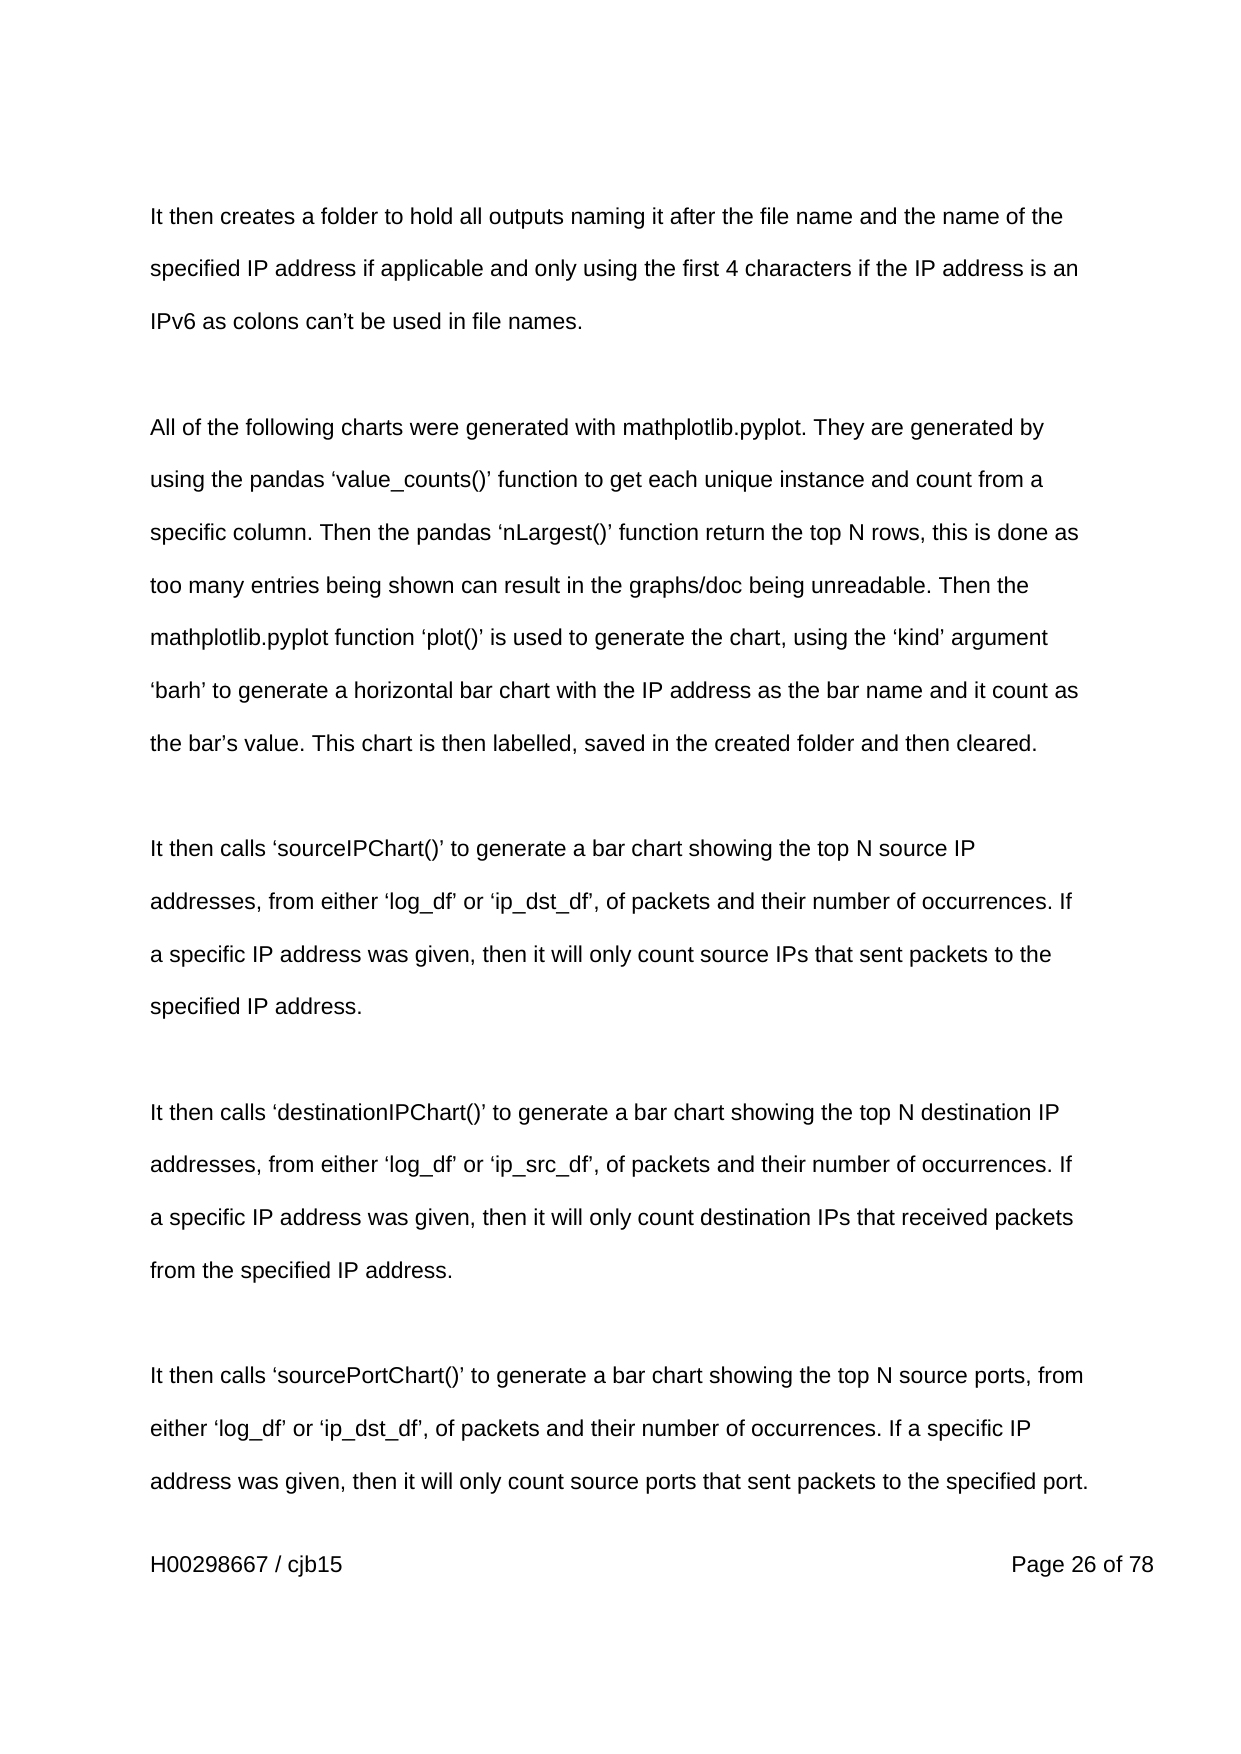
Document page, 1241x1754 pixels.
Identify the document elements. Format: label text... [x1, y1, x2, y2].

text It then calls ‘destinationIPChart()’ to generate a bar chart showing the top N destination IP addresses, from either ‘log_df’ or ‘ip_src_df’, of packets and their number of occurrences. If a specific IP address was given, then it will only count destination IPs that received packets from the specified IP address. [150, 1099, 1090, 1283]
text It then calls ‘sourcePortChart()’ to generate a bar chart showing the top N source ports, from either ‘log_df’ or ‘ip_dst_df’, of packets and their number of occurrences. If a specific IP address was given, then it will only count source ports that sent packets to the specified port. [150, 1362, 1090, 1494]
text It then creates a folder to hold all outputs naming it after the file name and the name of the specified IP address if applicable and only using the first 4 characters if the IP address is an IPv6 as colons can’t be used in file names. [150, 203, 1090, 334]
text All of the following charts were generated with mathplotlib.pyplot. They are generated by using the pandas ‘value_counts()’ function to get each unique instance and count from a specific column. Then the pandas ‘nLargest()’ function return the top N rows, this is done as too many entries being shown can result in the graphs/doc being unreadable. Then the mathplotlib.pyplot function ‘plot()’ is used to generate the chart, using the ‘kind’ argument ‘barh’ to generate a horizontal bar chart with the IP address as the bar name and it count as the bar’s value. This chart is then labelled, saved in the created folder and then cleared. [150, 413, 1090, 756]
text It then calls ‘sourceIPChart()’ to generate a bar chart showing the top N source IP addresses, from either ‘log_df’ or ‘ip_dst_df’, of packets and their number of occurrences. If a specific IP address was given, then it will only count source IPs that sent packets to the specified IP address. [150, 835, 1090, 1020]
